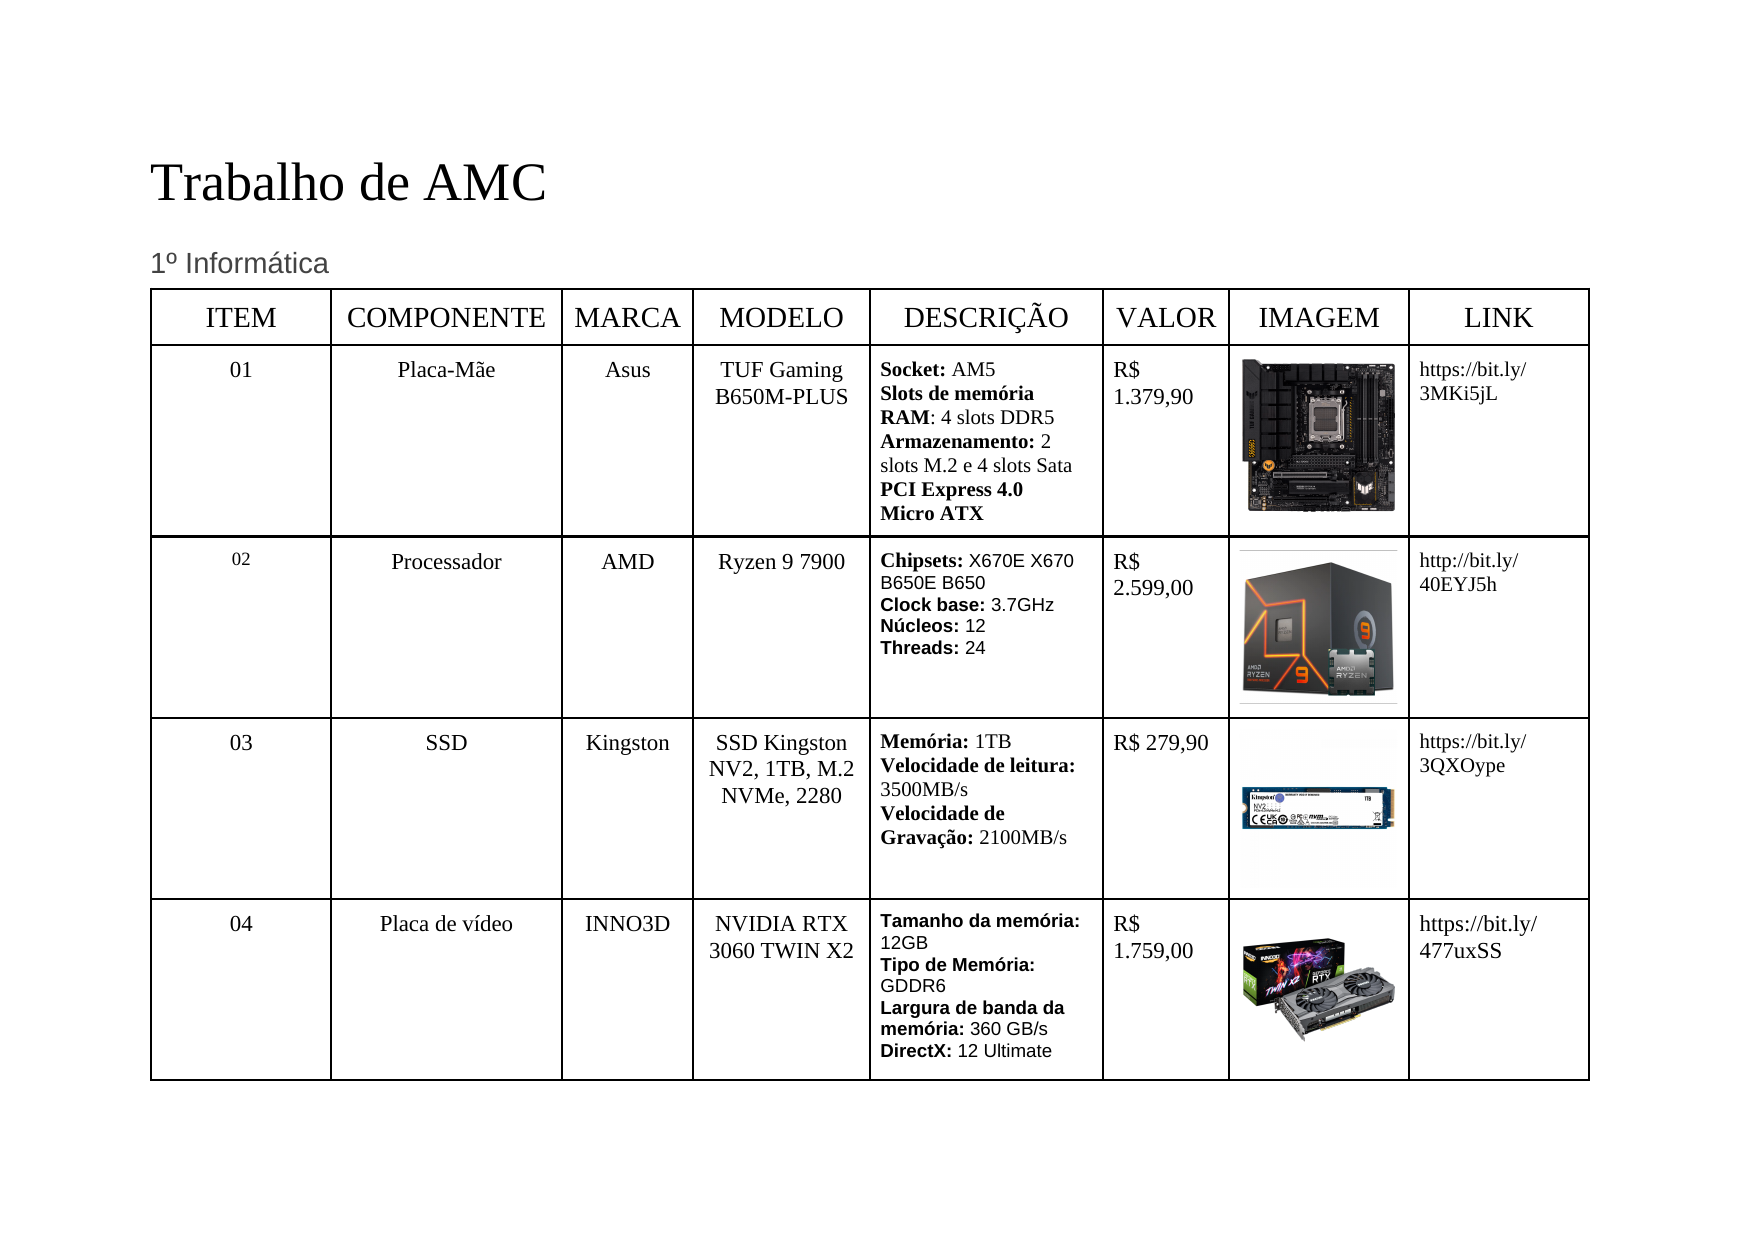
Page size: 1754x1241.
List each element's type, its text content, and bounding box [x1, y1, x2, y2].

table_cell Tamanho da memória: 12GB Tipo de Memória: GDDR6 Largura de banda da memória: 360 GB/s DirectX: 12 Ultimate [871, 900, 1102, 1079]
table_cell 04 [152, 900, 330, 1079]
table_cell INNO3D [563, 900, 692, 1079]
table_cell [1230, 538, 1408, 717]
table_cell [1230, 719, 1408, 898]
table_cell NVIDIA RTX 3060 TWIN X2 [694, 900, 869, 1079]
table_cell http://bit.ly/40EYJ5h [1410, 538, 1588, 717]
table_cell R$ 1.379,90 [1104, 346, 1228, 535]
table_cell Memória: 1TB Velocidade de leitura: 3500MB/s Velocidade de Gravação: 2100MB/s [871, 719, 1102, 898]
table_cell Kingston [563, 719, 692, 898]
table_header DESCRIÇÃO [871, 290, 1102, 344]
table_header IMAGEM [1230, 290, 1408, 344]
table_cell AMD [563, 538, 692, 717]
title Trabalho de AMC [150, 150, 1604, 212]
table_header VALOR [1104, 290, 1228, 344]
table_cell R$ 1.759,00 [1104, 900, 1228, 1079]
table_header COMPONENTE [332, 290, 561, 344]
table_cell Socket: AM5 Slots de memória RAM: 4 slots DDR5 Armazenamento: 2 slots M.2 e 4 slots Sata PCI Express 4.0 Micro ATX [871, 346, 1102, 535]
picture [1239, 729, 1398, 888]
table_cell Placa de vídeo [332, 900, 561, 1079]
picture [1239, 356, 1398, 515]
table_cell SSD [332, 719, 561, 898]
picture [1239, 910, 1398, 1069]
table_header LINK [1410, 290, 1588, 344]
table_cell R$ 2.599,00 [1104, 538, 1228, 717]
table_header MODELO [694, 290, 869, 344]
table_cell [1230, 346, 1408, 535]
picture [1239, 547, 1398, 707]
table_header ITEM [152, 290, 330, 344]
table_cell 02 [152, 538, 330, 717]
table_header MARCA [563, 290, 692, 344]
subtitle 1º Informática [150, 246, 1604, 279]
table_cell 01 [152, 346, 330, 535]
table_cell R$ 279,90 [1104, 719, 1228, 898]
table_cell Ryzen 9 7900 [694, 538, 869, 717]
table_cell Processador [332, 538, 561, 717]
table_cell SSD Kingston NV2, 1TB, M.2 NVMe, 2280 [694, 719, 869, 898]
table_cell https://bit.ly/477uxSS [1410, 900, 1588, 1079]
table_cell 03 [152, 719, 330, 898]
table_cell Placa-Mãe [332, 346, 561, 535]
table_cell https://bit.ly/3MKi5jL [1410, 346, 1588, 535]
table_cell TUF Gaming B650M-PLUS [694, 346, 869, 535]
table_cell Asus [563, 346, 692, 535]
table_cell https://bit.ly/3QXOype [1410, 719, 1588, 898]
table_cell [1230, 900, 1408, 1079]
table_cell Chipsets: X670E X670 B650E B650 Clock base: 3.7GHz Núcleos: 12 Threads: 24 [871, 538, 1102, 717]
